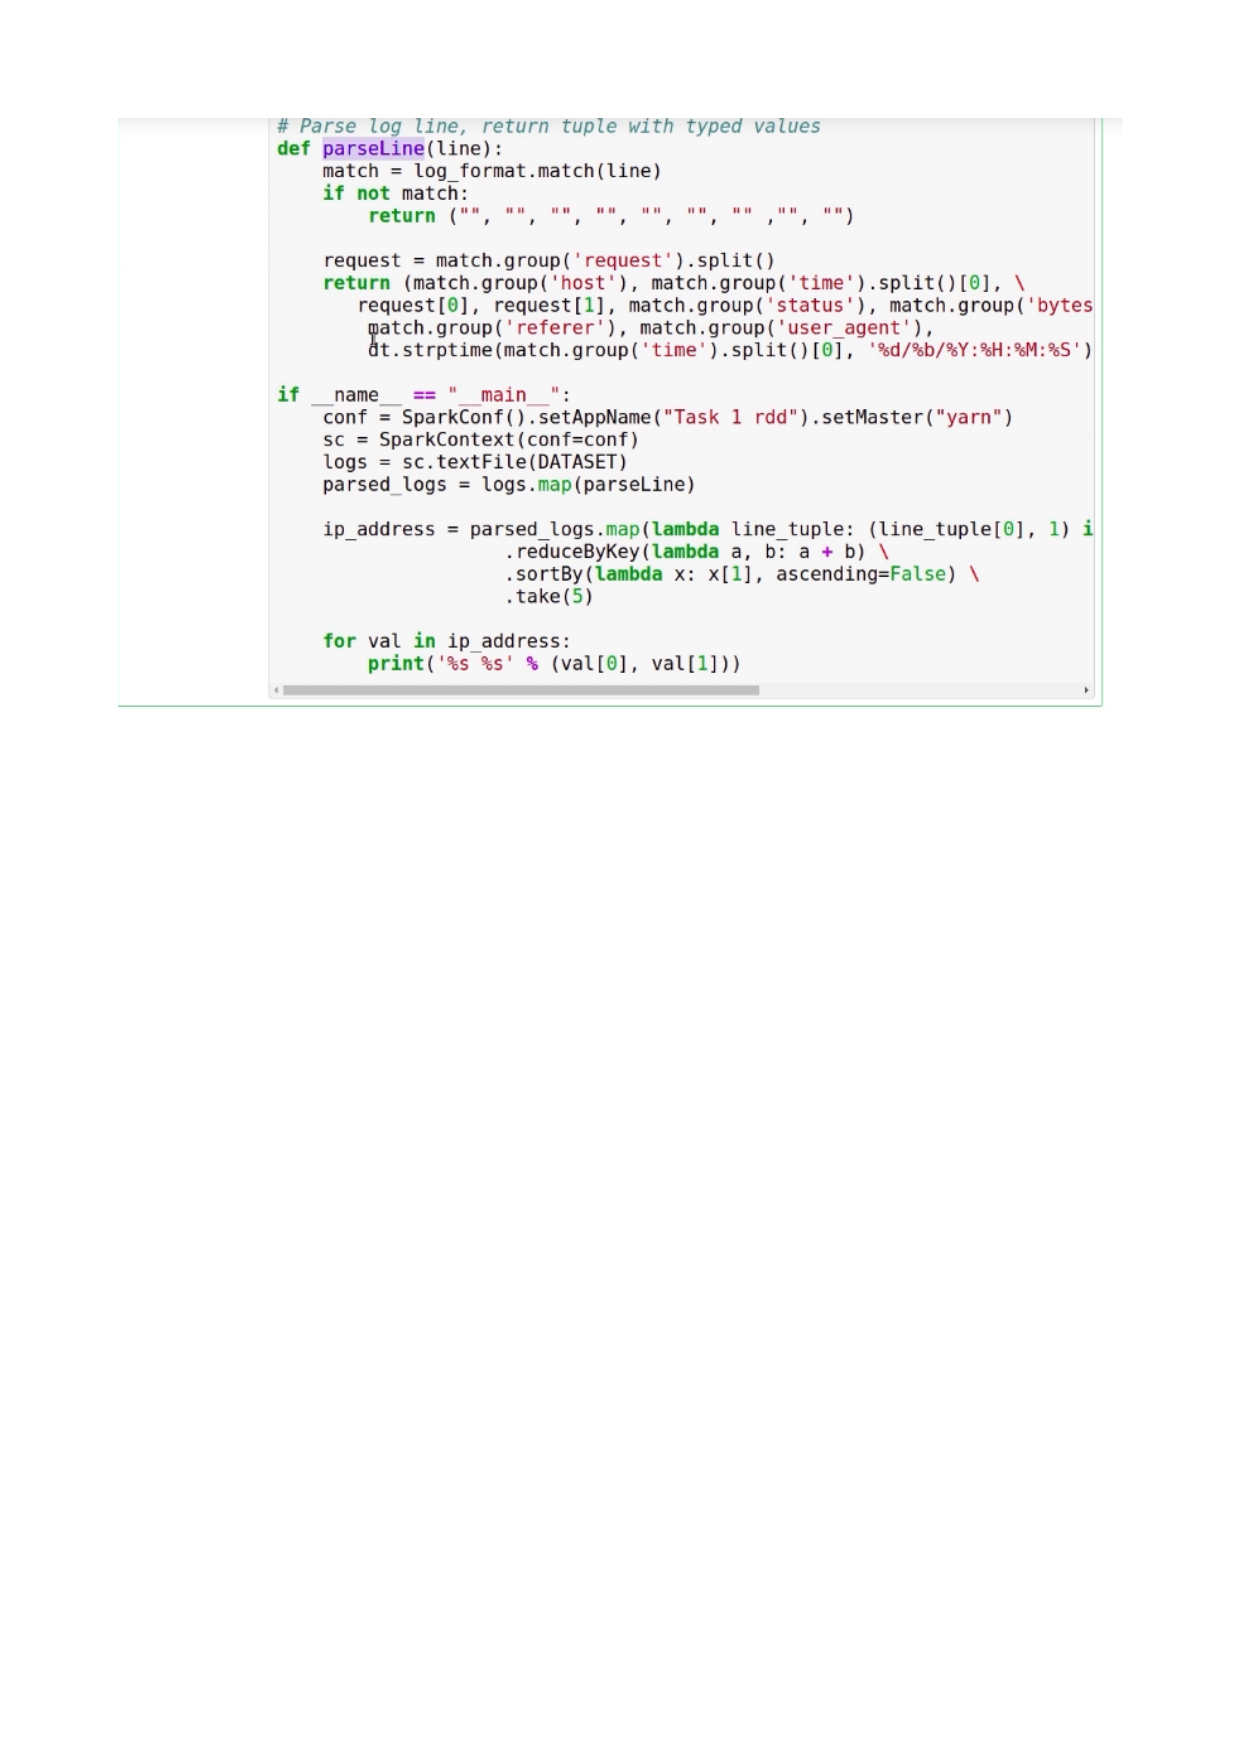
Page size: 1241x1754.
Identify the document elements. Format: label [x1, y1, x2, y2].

picture [118, 118, 1123, 712]
